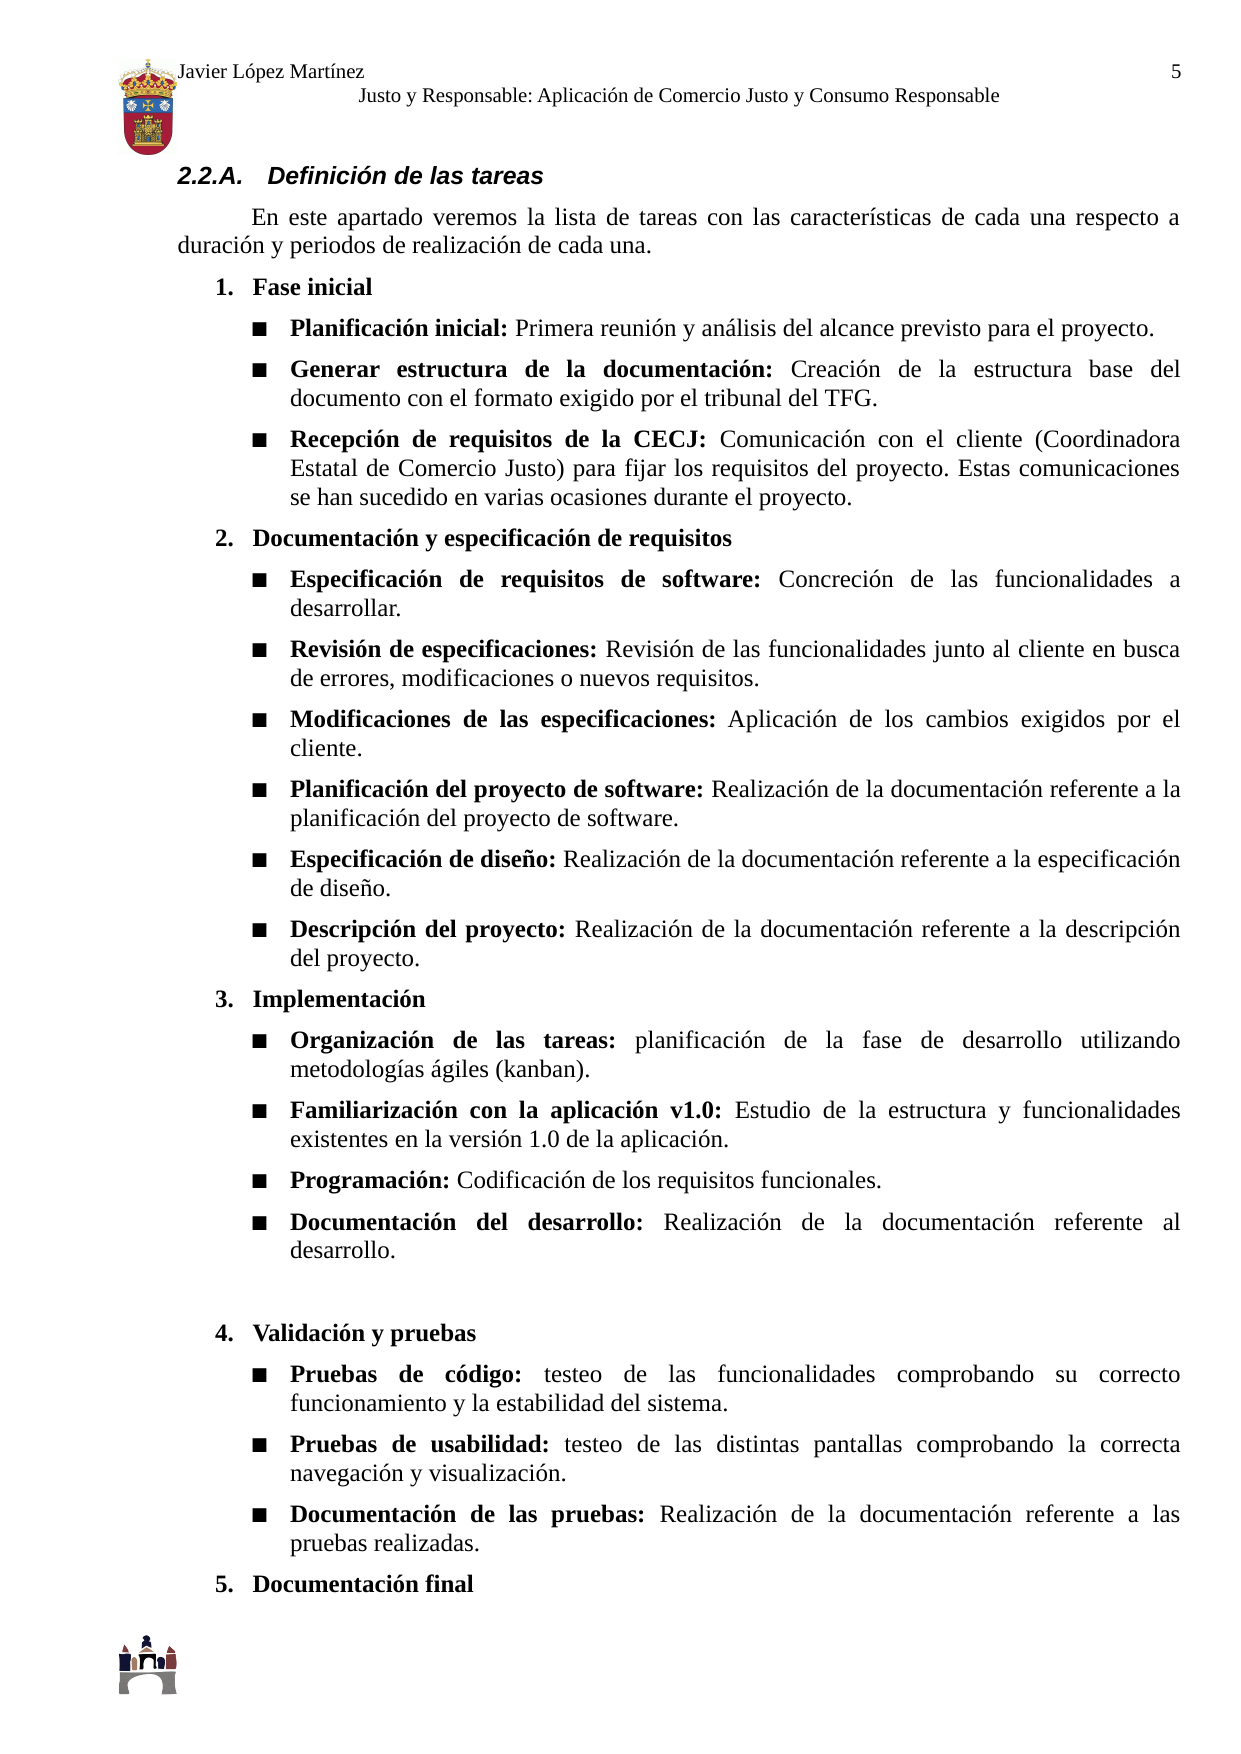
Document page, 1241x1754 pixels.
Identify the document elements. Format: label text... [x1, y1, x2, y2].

list Documentación de las pruebas: Realización de la documentación referente a las pruebas realizadas. [252, 1499, 1181, 1557]
list Descripción del proyecto: Realización de la documentación referente a la descripción del proyecto. [252, 914, 1181, 972]
list Documentación y especificación de requisitos [215, 523, 1181, 552]
list Fase inicial [215, 272, 1181, 301]
list Especificación de diseño: Realización de la documentación referente a la especificación de diseño. [252, 844, 1181, 902]
list Organización de las tareas: planificación de la fase de desarrollo utilizando metodologías ágiles (kanban). [252, 1026, 1181, 1083]
list Documentación final [215, 1569, 1181, 1598]
list Generar estructura de la documentación: Creación de la estructura base del documento con el formato exigido por el tribunal del TFG. [252, 354, 1181, 412]
list Programación: Codificación de los requisitos funcionales. [252, 1166, 1181, 1194]
list Pruebas de usabilidad: testeo de las distintas pantallas comprobando la correcta navegación y visualización. [252, 1429, 1181, 1487]
list Pruebas de código: testeo de las funcionalidades comprobando su correcto funcionamiento y la estabilidad del sistema. [252, 1359, 1181, 1417]
list Planificación inicial: Primera reunión y análisis del alcance previsto para el proyecto. [252, 313, 1181, 342]
list Planificación del proyecto de software: Realización de la documentación referente a la planificación del proyecto de software. [252, 774, 1181, 832]
picture [118, 59, 178, 155]
list Recepción de requisitos de la CECJ: Comunicación con el cliente (Coordinadora Estatal de Comercio Justo) para fijar los requisitos del proyecto. Estas comunicaciones se han sucedido en varias ocasiones durante el proyecto. [252, 424, 1181, 511]
picture [118, 1634, 178, 1695]
list Revisión de especificaciones: Revisión de las funcionalidades junto al cliente en busca de errores, modificaciones o nuevos requisitos. [252, 634, 1181, 692]
subtitle Definición de las tareas [177, 161, 1181, 190]
list Documentación del desarrollo: Realización de la documentación referente al desarrollo. [252, 1207, 1181, 1264]
list Validación y pruebas [215, 1318, 1181, 1347]
list Familiarización con la aplicación v1.0: Estudio de la estructura y funcionalidades existentes en la versión 1.0 de la aplicación. [252, 1096, 1181, 1153]
list Implementación [215, 984, 1181, 1013]
text En este apartado veremos la lista de tareas con las características de cada una respecto a duración y periodos de realización de cada una. [177, 202, 1181, 259]
list Modificaciones de las especificaciones: Aplicación de los cambios exigidos por el cliente. [252, 704, 1181, 762]
list Especificación de requisitos de software: Concreción de las funcionalidades a desarrollar. [252, 564, 1181, 622]
